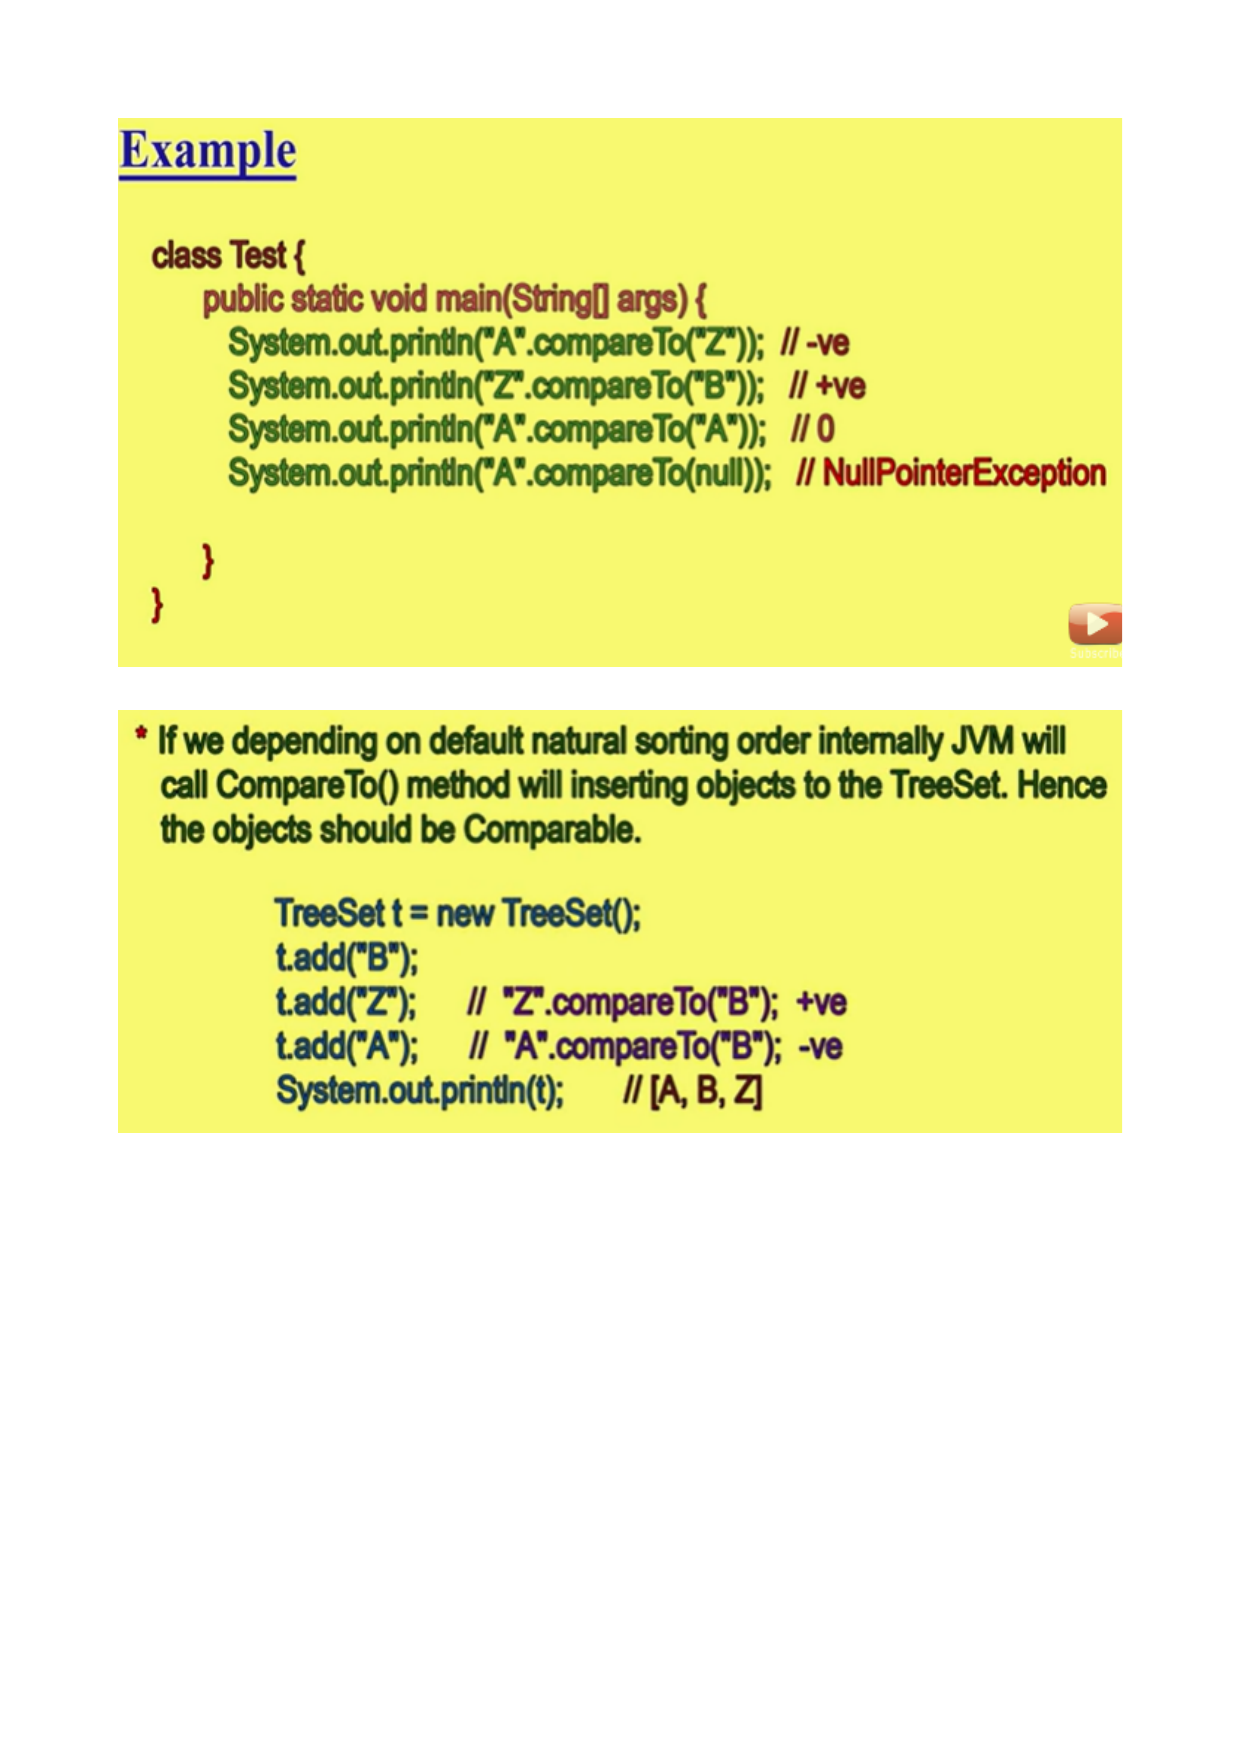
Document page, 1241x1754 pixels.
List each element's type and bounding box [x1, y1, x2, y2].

picture [118, 118, 1123, 667]
picture [118, 710, 1123, 1133]
